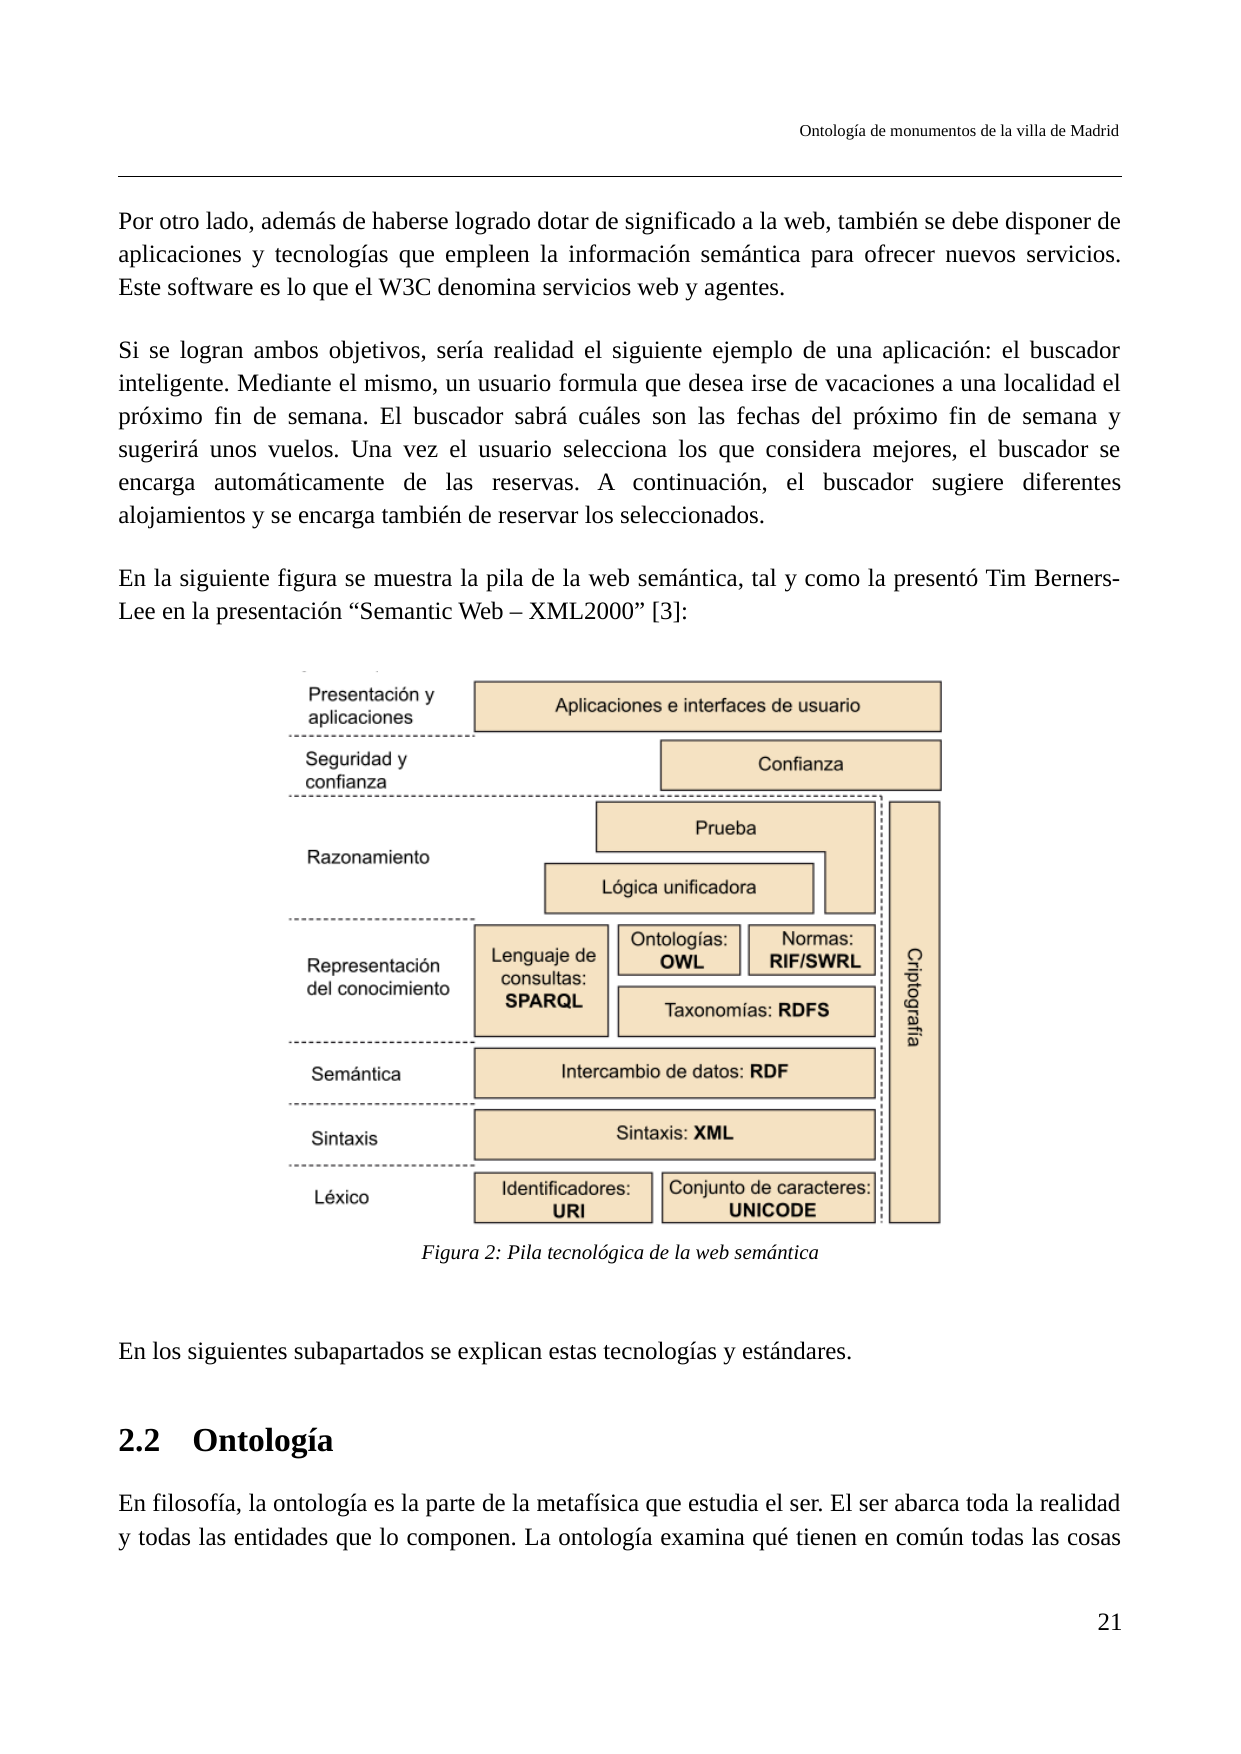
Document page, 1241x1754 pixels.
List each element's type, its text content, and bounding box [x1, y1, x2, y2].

text Figura 2: Pila tecnológica de la web semántica [285, 1228, 955, 1264]
subtitle Ontología [118, 1420, 1122, 1458]
text En filosofía, la ontología es la parte de la metafísica que estudia el ser. El ser abarca toda la realidad y todas las entidades que lo componen. La ontología examina qué tienen en común todas las cosas [118, 1488, 1122, 1550]
text Si se logran ambos objetivos, sería realidad el siguiente ejemplo de una aplicación: el buscador inteligente. Mediante el mismo, un usuario formula que desea irse de vacaciones a una localidad el próximo fin de semana. El buscador sabrá cuáles son las fechas del próximo fin de semana y sugerirá unos vuelos. Una vez el usuario selecciona los que considera mejores, el buscador se encarga automáticamente de las reservas. A continuación, el buscador sugiere diferentes alojamientos y se encarga también de reservar los seleccionados. [118, 335, 1122, 529]
picture [285, 671, 956, 1228]
text En los siguientes subapartados se explican estas tecnologías y estándares. [118, 659, 1122, 1364]
text En la siguiente figura se muestra la pila de la web semántica, tal y como la presentó Tim Berners-Lee en la presentación “Semantic Web – XML2000” [3]: [118, 563, 1122, 625]
text Por otro lado, además de haberse logrado dotar de significado a la web, también se debe disponer de aplicaciones y tecnologías que empleen la información semántica para ofrecer nuevos servicios. Este software es lo que el W3C denomina servicios web y agentes. [118, 206, 1122, 301]
